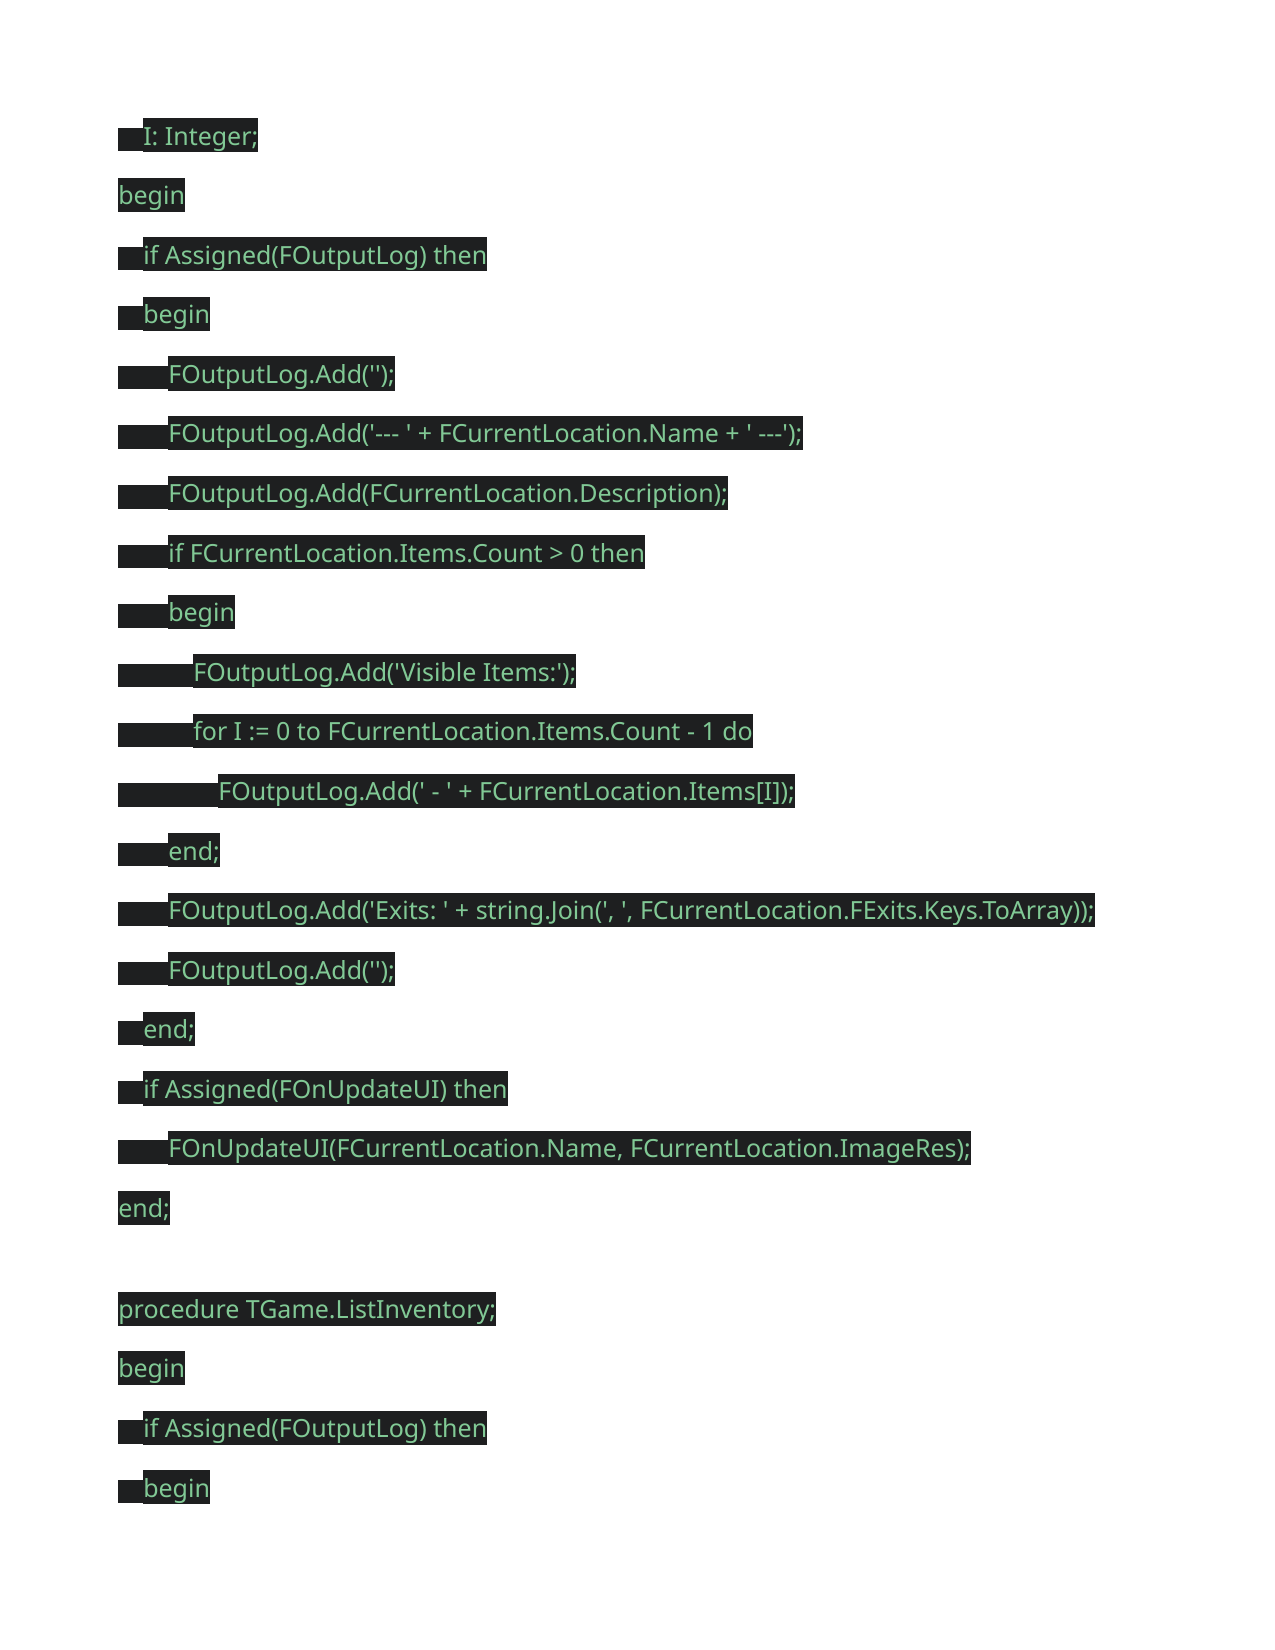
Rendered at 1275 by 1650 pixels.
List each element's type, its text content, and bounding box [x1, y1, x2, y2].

text FOnUpdateUI(FCurrentLocation.Name, FCurrentLocation.ImageRes); [118, 1131, 1157, 1165]
text begin [118, 1470, 1157, 1504]
text if Assigned(FOutputLog) then [118, 1411, 1157, 1445]
text for I := 0 to FCurrentLocation.Items.Count - 1 do [118, 714, 1157, 748]
text FOutputLog.Add('Visible Items:'); [118, 654, 1157, 688]
text if Assigned(FOutputLog) then [118, 237, 1157, 271]
text begin [118, 178, 1157, 212]
text begin [118, 297, 1157, 331]
text FOutputLog.Add(''); [118, 356, 1157, 391]
text if Assigned(FOnUpdateUI) then [118, 1071, 1157, 1106]
text FOutputLog.Add('Exits: ' + string.Join(', ', FCurrentLocation.FExits.Keys.ToArray)); [118, 893, 1157, 927]
text begin [118, 1351, 1157, 1385]
text end; [118, 833, 1157, 867]
text FOutputLog.Add(' - ' + FCurrentLocation.Items[I]); [118, 773, 1157, 808]
text I: Integer; [118, 118, 1157, 152]
text end; [118, 1191, 1157, 1225]
text if FCurrentLocation.Items.Count > 0 then [118, 535, 1157, 569]
text end; [118, 1012, 1157, 1046]
text FOutputLog.Add('--- ' + FCurrentLocation.Name + ' ---'); [118, 416, 1157, 450]
text FOutputLog.Add(''); [118, 952, 1157, 986]
text begin [118, 595, 1157, 629]
text procedure TGame.ListInventory; [118, 1292, 1157, 1326]
text FOutputLog.Add(FCurrentLocation.Description); [118, 476, 1157, 510]
